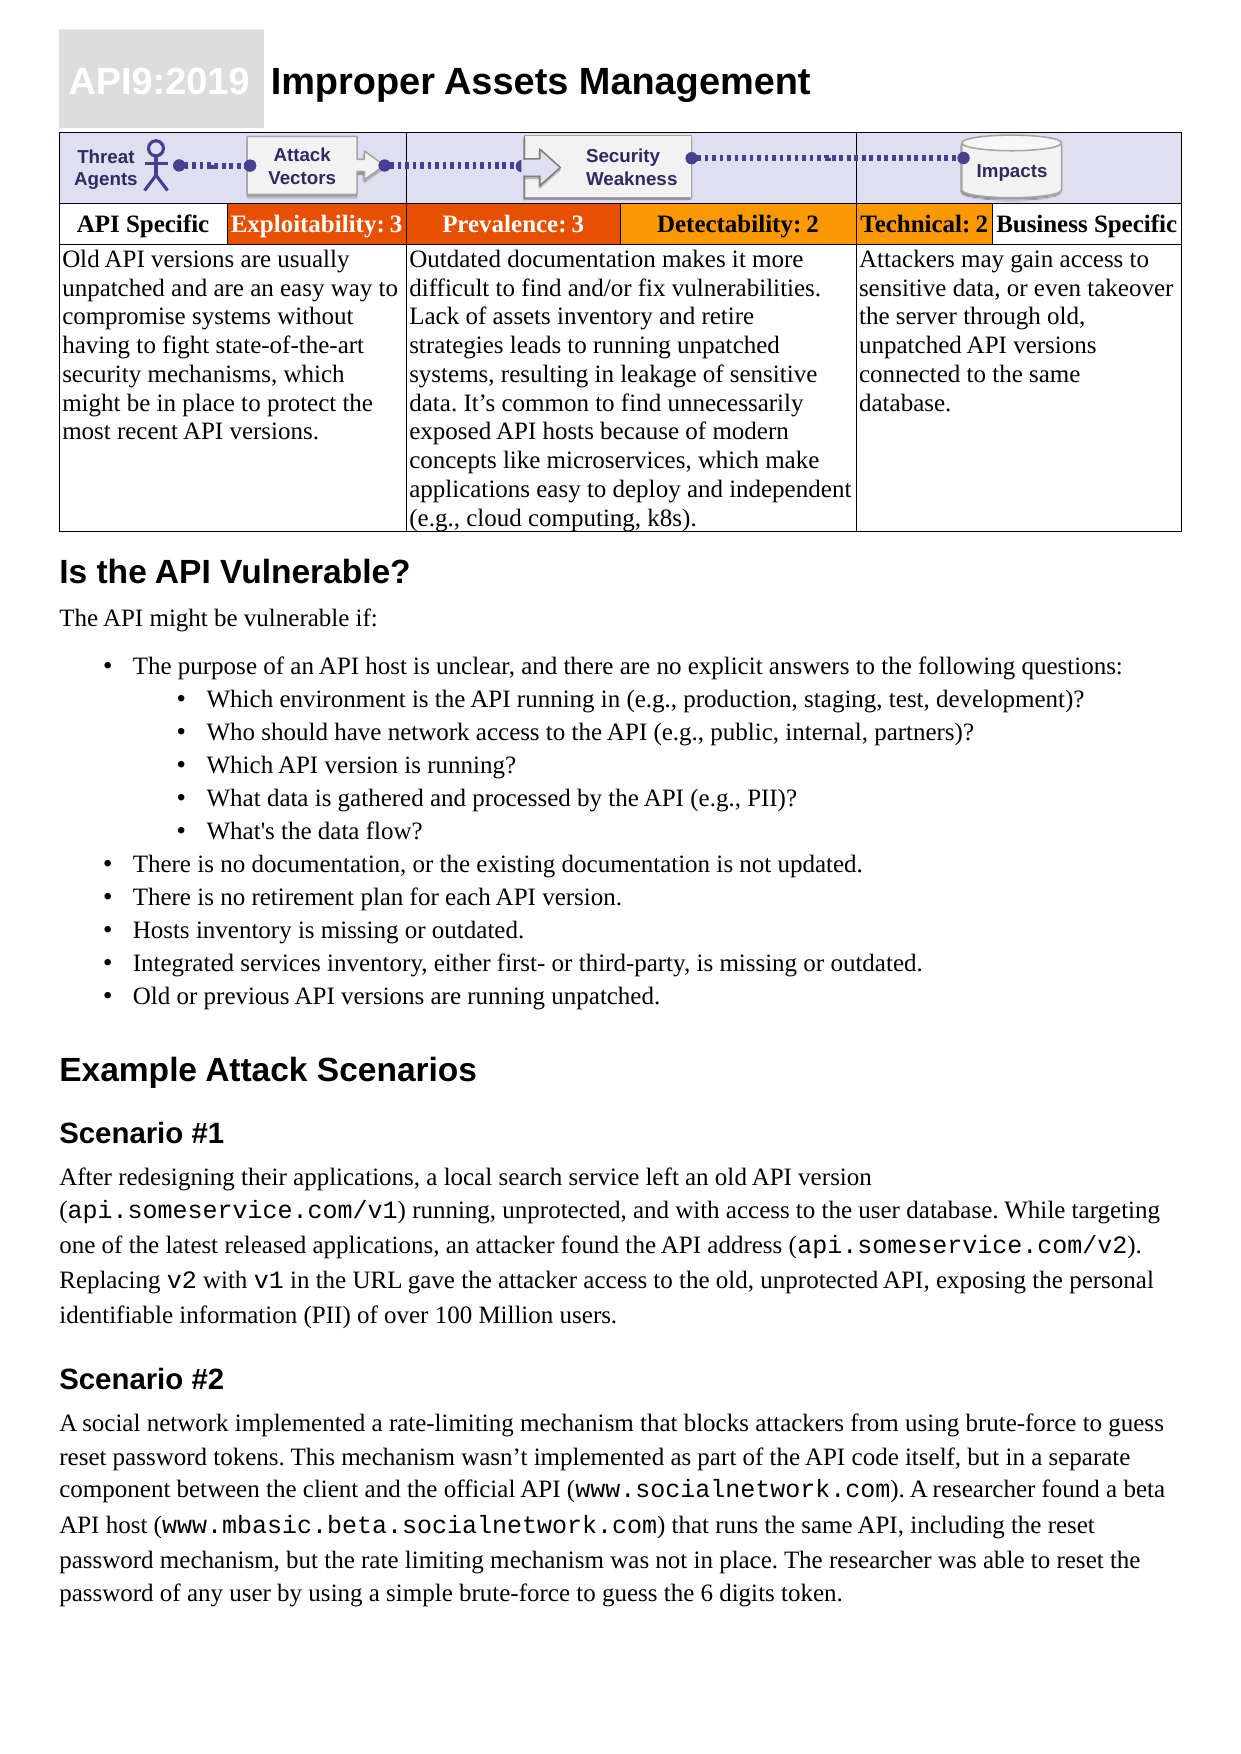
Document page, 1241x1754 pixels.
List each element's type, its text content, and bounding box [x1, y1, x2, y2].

list The purpose of an API host is unclear, and there are no explicit answers to the following questions: [103, 651, 1181, 680]
table_cell Business Specific [993, 204, 1181, 244]
list What data is gathered and processed by the API (e.g., PII)? [177, 783, 1181, 812]
subtitle Is the API Vulnerable? [59, 552, 1181, 591]
list Who should have network access to the API (e.g., public, internal, partners)? [177, 717, 1181, 746]
table_cell Technical: 2 [857, 204, 992, 244]
table_header [620, 133, 856, 203]
table_header [992, 133, 1181, 203]
table_cell API Specific [60, 204, 227, 244]
table_cell Detectability: 2 [621, 204, 856, 244]
table_cell Prevalence: 3 [407, 204, 620, 244]
list Which environment is the API running in (e.g., production, staging, test, development)? [177, 684, 1181, 713]
table_cell Outdated documentation makes it more difficult to find and/or fix vulnerabilities. Lack of assets inventory and retire strategies leads to running unpatched systems, resulting in leakage of sensitive data. It’s common to find unnecessarily exposed API hosts because of modern concepts like microservices, which make applications easy to deploy and independent (e.g., cloud computing, k8s). [407, 245, 856, 531]
subtitle Example Attack Scenarios [59, 1050, 1181, 1088]
table_header [60, 133, 227, 203]
subtitle Scenario #2 [59, 1362, 1181, 1396]
list Hosts inventory is missing or outdated. [103, 915, 1181, 944]
table_header [857, 133, 992, 203]
list Old or previous API versions are running unpatched. [103, 981, 1181, 1010]
table_cell Old API versions are usually unpatched and are an easy way to compromise systems without having to fight state-of-the-art security mechanisms, which might be in place to protect the most recent API versions. [60, 245, 406, 531]
text After redesigning their applications, a local search service left an old API version (api.someservice.com/v1) running, unprotected, and with access to the user database. While targeting one of the latest released applications, an attacker found the API address (api.someservice.com/v2). Replacing v2 with v1 in the URL gave the attacker access to the old, unprotected API, exposing the personal identifiable information (PII) of over 100 Million users. [59, 1162, 1181, 1329]
list What's the data flow? [177, 816, 1181, 845]
text A social network implemented a rate-limiting mechanism that blocks attackers from using brute-force to guess reset password tokens. This mechanism wasn’t implemented as part of the API code itself, but in a separate component between the client and the official API (www.socialnetwork.com). A researcher found a beta API host (www.mbasic.beta.socialnetwork.com) that runs the same API, including the reset password mechanism, but the rate limiting mechanism was not in place. The researcher was able to reset the password of any user by using a simple brute-force to guess the 6 digits token. [59, 1408, 1181, 1607]
table_header [227, 133, 406, 203]
table_cell Attackers may gain access to sensitive data, or even takeover the server through old, unpatched API versions connected to the same database. [857, 245, 1181, 531]
text The API might be vulnerable if: [59, 603, 1181, 632]
table_cell Exploitability: 3 [228, 204, 406, 244]
list Integrated services inventory, either first- or third-party, is missing or outdated. [103, 948, 1181, 977]
list Which API version is running? [177, 750, 1181, 779]
list There is no retirement plan for each API version. [103, 882, 1181, 911]
subtitle Scenario #1 [59, 1116, 1181, 1149]
table_header [407, 133, 620, 203]
list There is no documentation, or the existing documentation is not updated. [103, 849, 1181, 878]
